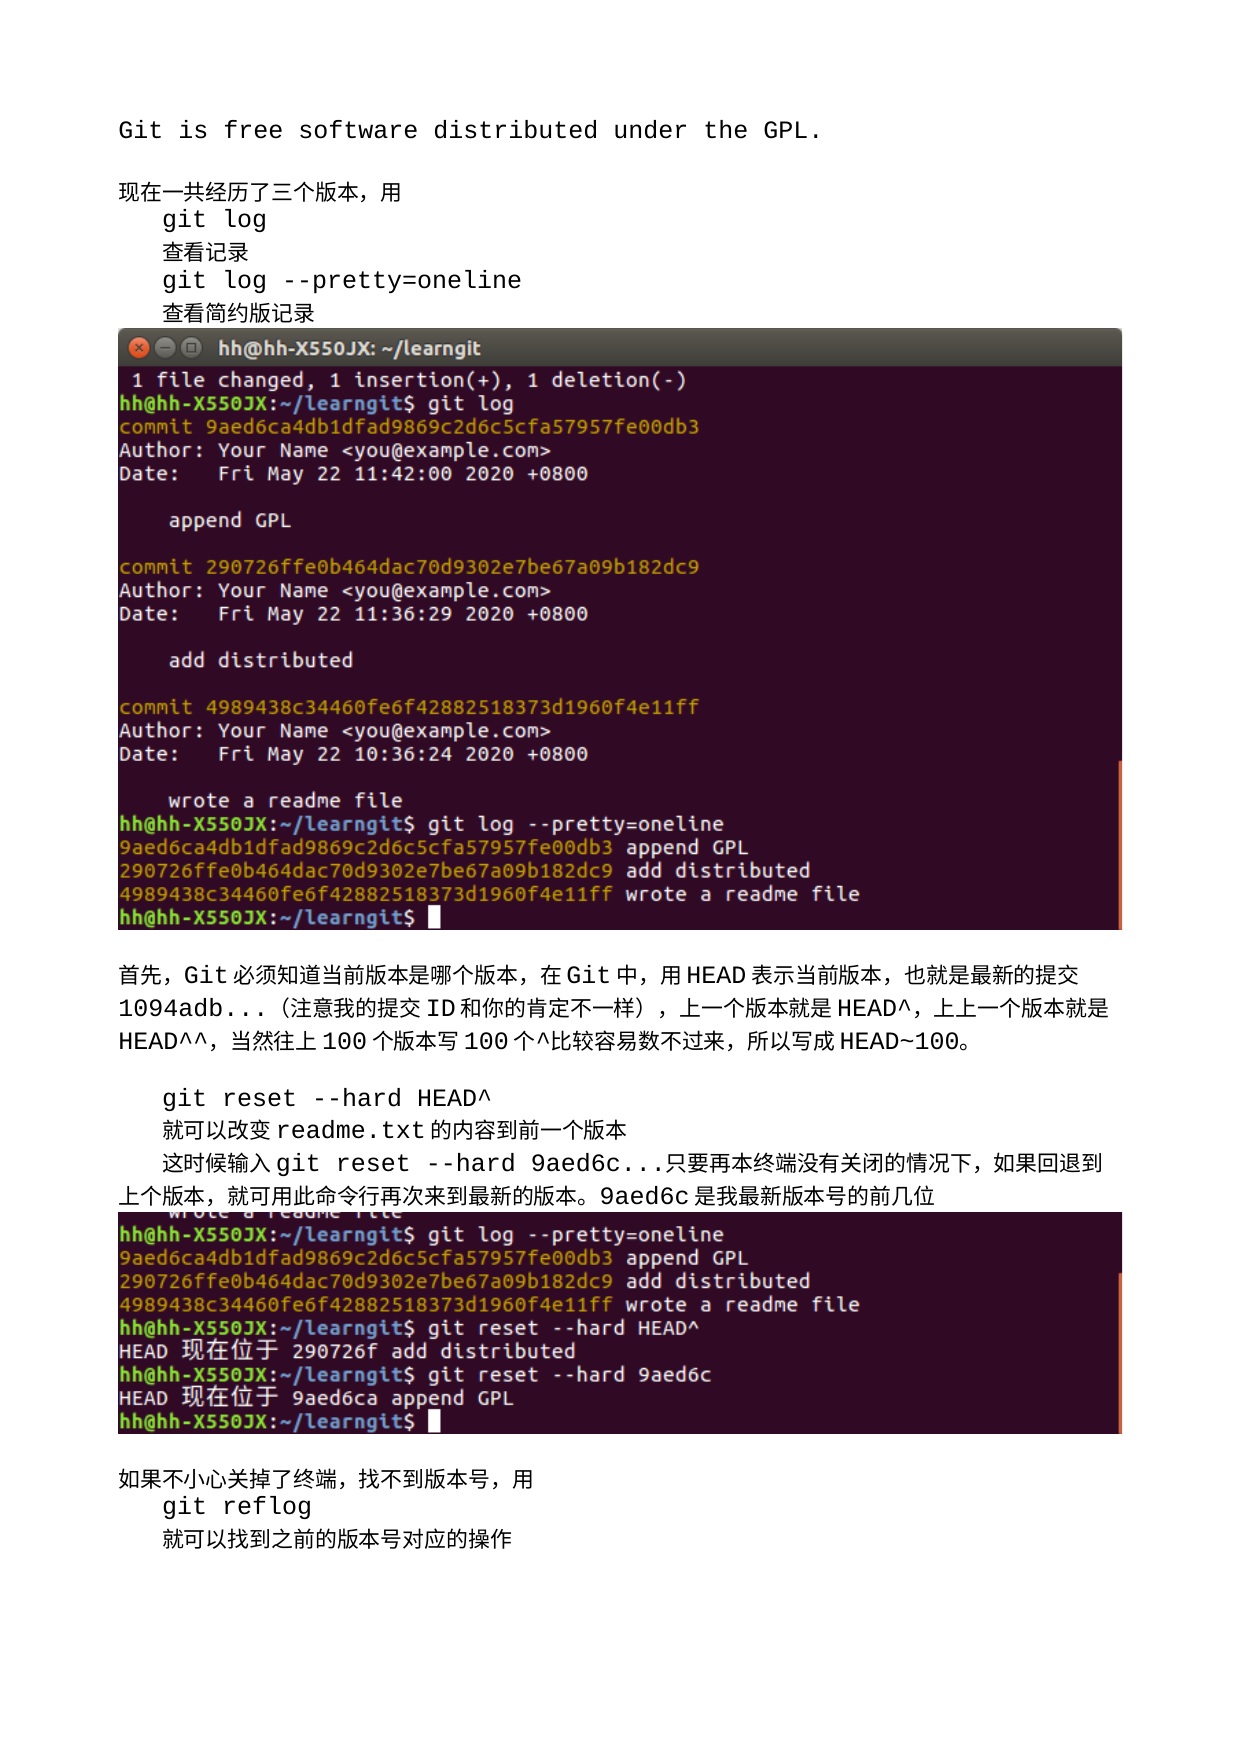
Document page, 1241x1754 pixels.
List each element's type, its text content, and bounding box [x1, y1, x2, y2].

picture [118, 328, 1123, 930]
text 首先，Git必须知道当前版本是哪个版本，在Git中，用HEAD表示当前版本，也就是最新的提交1094adb...（注意我的提交ID和你的肯定不一样），上一个版本就是HEAD^，上上一个版本就是HEAD^^，当然往上100个版本写100个^比较容易数不过来，所以写成HEAD~100。 [118, 958, 1122, 1057]
text 这时候输入git reset --hard 9aed6c...只要再本终端没有关闭的情况下，如果回退到上个版本，就可用此命令行再次来到最新的版本。9aed6c是我最新版本号的前几位 [118, 1146, 1122, 1212]
text 现在一共经历了三个版本，用 [118, 175, 1122, 206]
text git log --pretty=oneline [118, 268, 1122, 296]
text 就可以找到之前的版本号对应的操作 [118, 1522, 1122, 1555]
text 如果不小心关掉了终端，找不到版本号，用 [118, 1462, 1122, 1494]
text git log [118, 206, 1122, 235]
text 查看简约版记录 [118, 296, 1122, 328]
text git reflog [118, 1494, 1122, 1522]
text 就可以改变readme.txt的内容到前一个版本 [118, 1113, 1122, 1146]
picture [118, 1212, 1123, 1434]
text 查看记录 [118, 235, 1122, 268]
text git reset --hard HEAD^ [118, 1085, 1122, 1113]
text Git is free software distributed under the GPL. [118, 118, 1122, 146]
